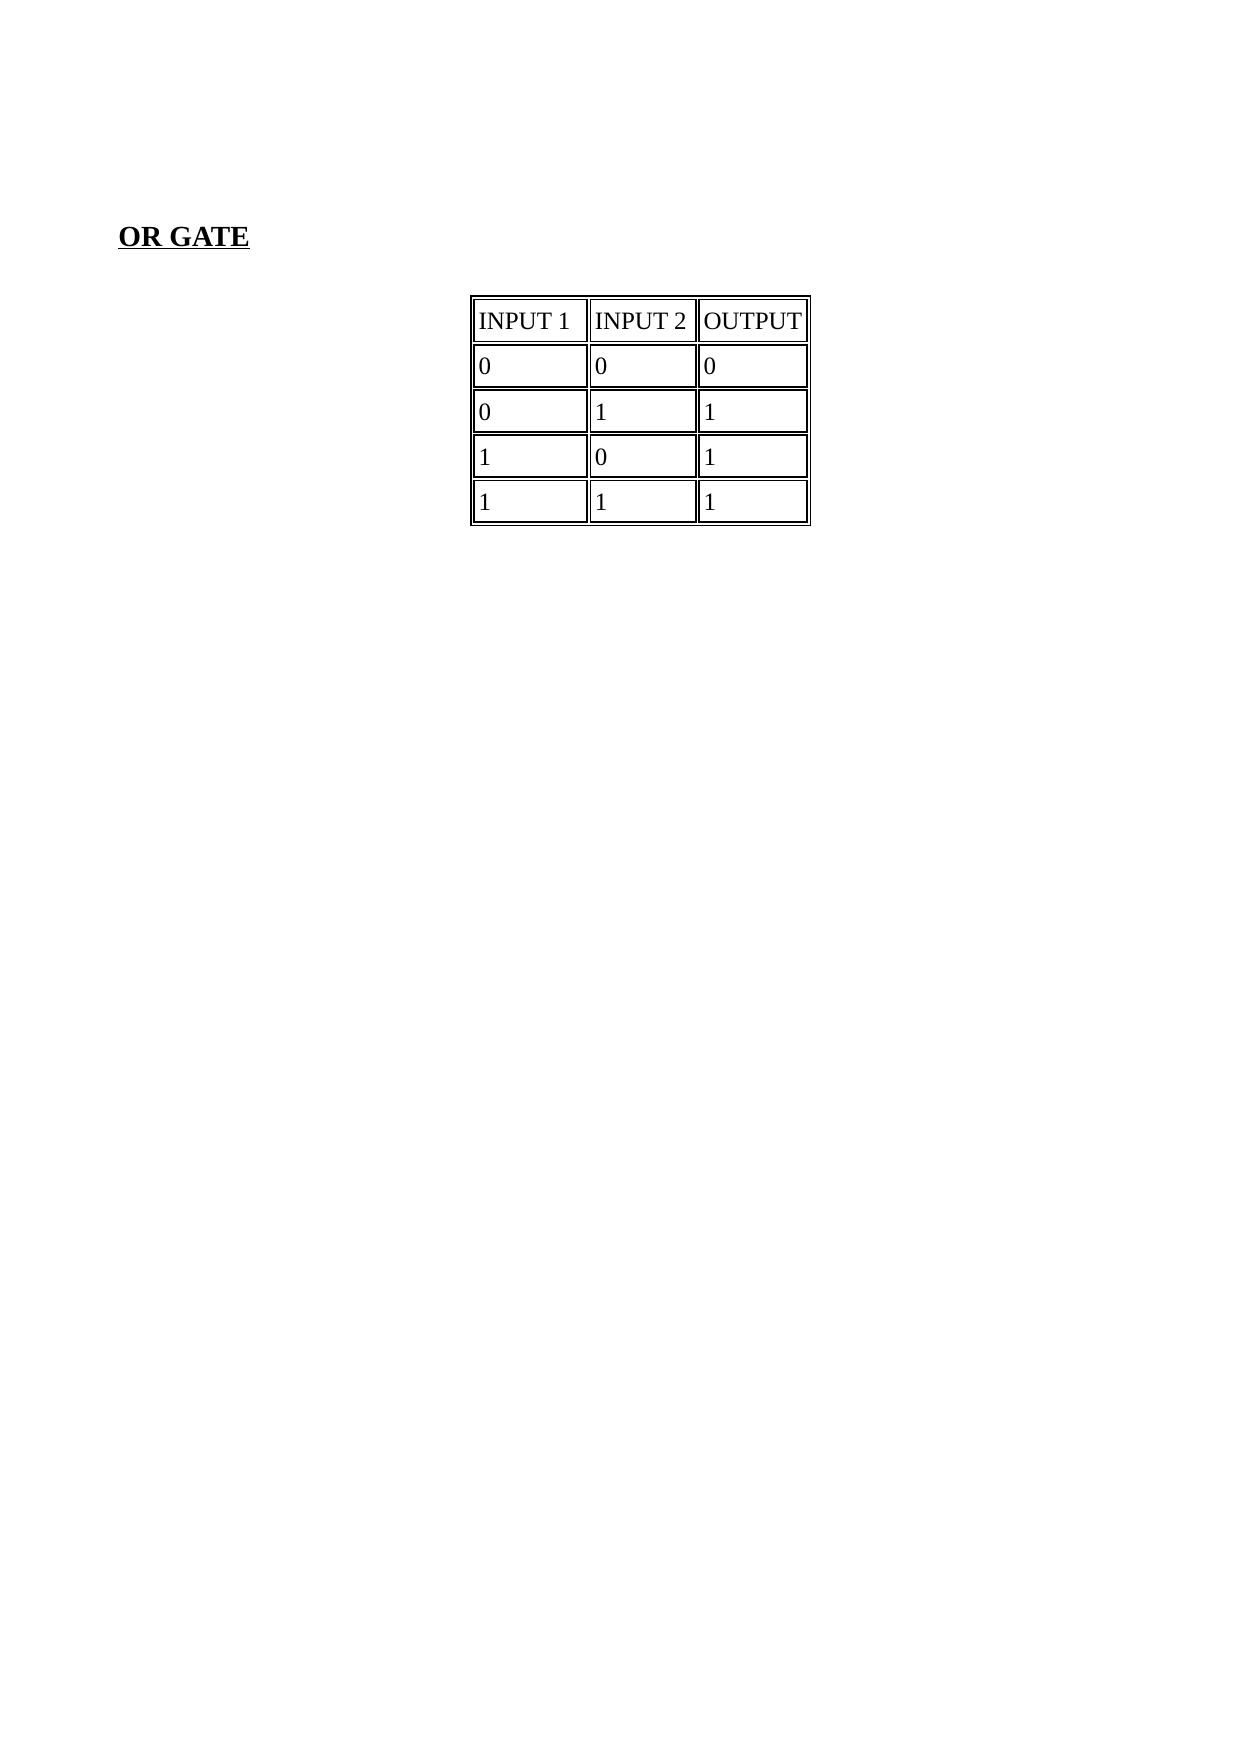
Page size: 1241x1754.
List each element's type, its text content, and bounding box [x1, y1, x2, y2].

table_header INPUT 1 [475, 300, 586, 341]
table_cell 1 [475, 436, 586, 476]
table_cell 1 [591, 391, 695, 431]
table_header INPUT 2 [591, 300, 695, 341]
text OR GATE [118, 219, 1122, 252]
table_cell 1 [591, 481, 695, 521]
table_cell 0 [475, 391, 586, 431]
table_header OUTPUT [700, 300, 806, 341]
table_cell 0 [475, 346, 586, 386]
table_cell 0 [591, 436, 695, 476]
table_cell 0 [591, 346, 695, 386]
table_cell 1 [475, 481, 586, 521]
table_cell 1 [700, 436, 806, 476]
table_cell 1 [700, 481, 806, 521]
table_cell 1 [700, 391, 806, 431]
table_cell 0 [700, 346, 806, 386]
